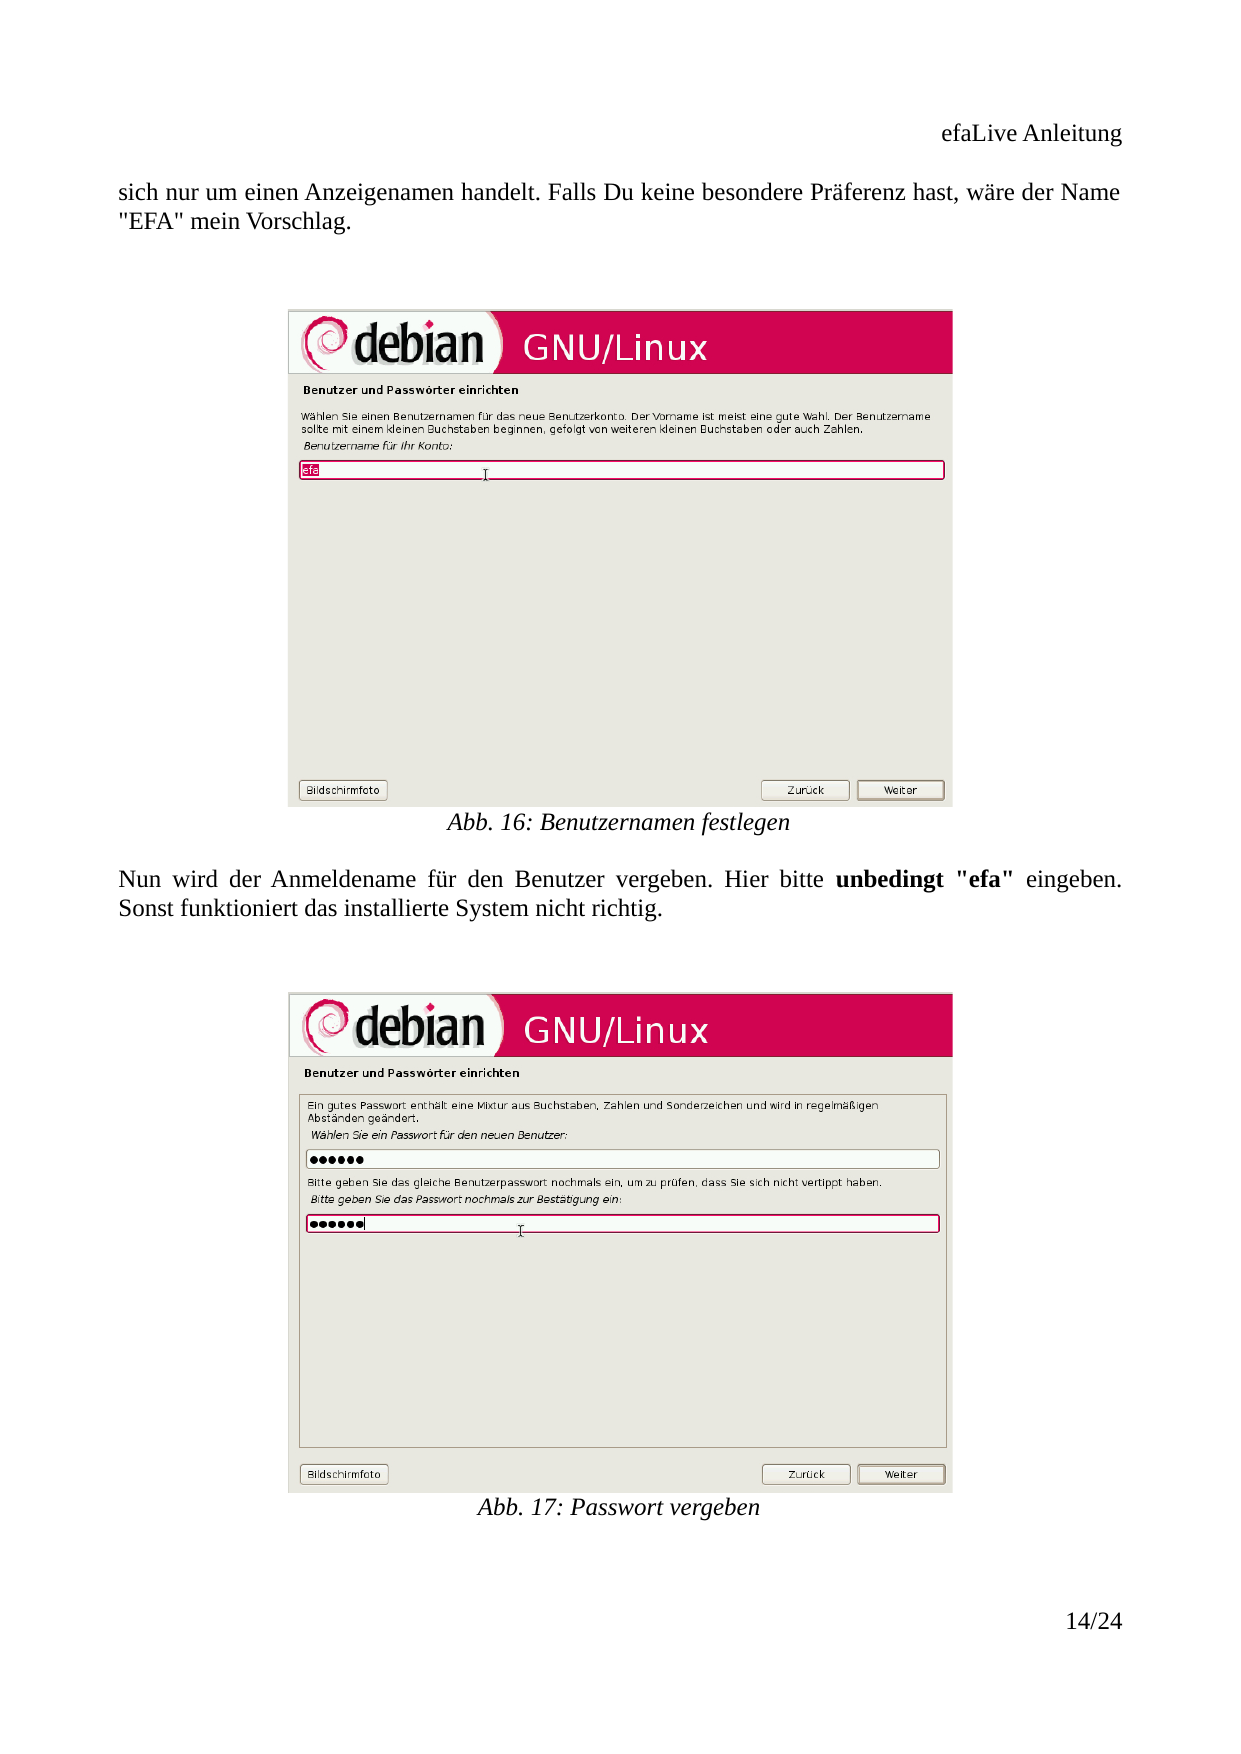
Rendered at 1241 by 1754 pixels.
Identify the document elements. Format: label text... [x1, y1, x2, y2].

picture [287, 309, 953, 807]
text Abb. 16: Benutzernamen festlegen [288, 807, 953, 836]
text sich nur um einen Anzeigenamen handelt. Falls Du keine besondere Präferenz hast, wäre der Name "EFA" mein Vorschlag. [118, 177, 1122, 234]
text Abb. 17: Passwort vergeben [288, 1493, 952, 1521]
text Nun wird der Anmeldename für den Benutzer vergeben. Hier bitte unbedingt "efa" eingeben. Sonst funktioniert das installierte System nicht richtig. [118, 864, 1122, 922]
picture [288, 992, 953, 1493]
